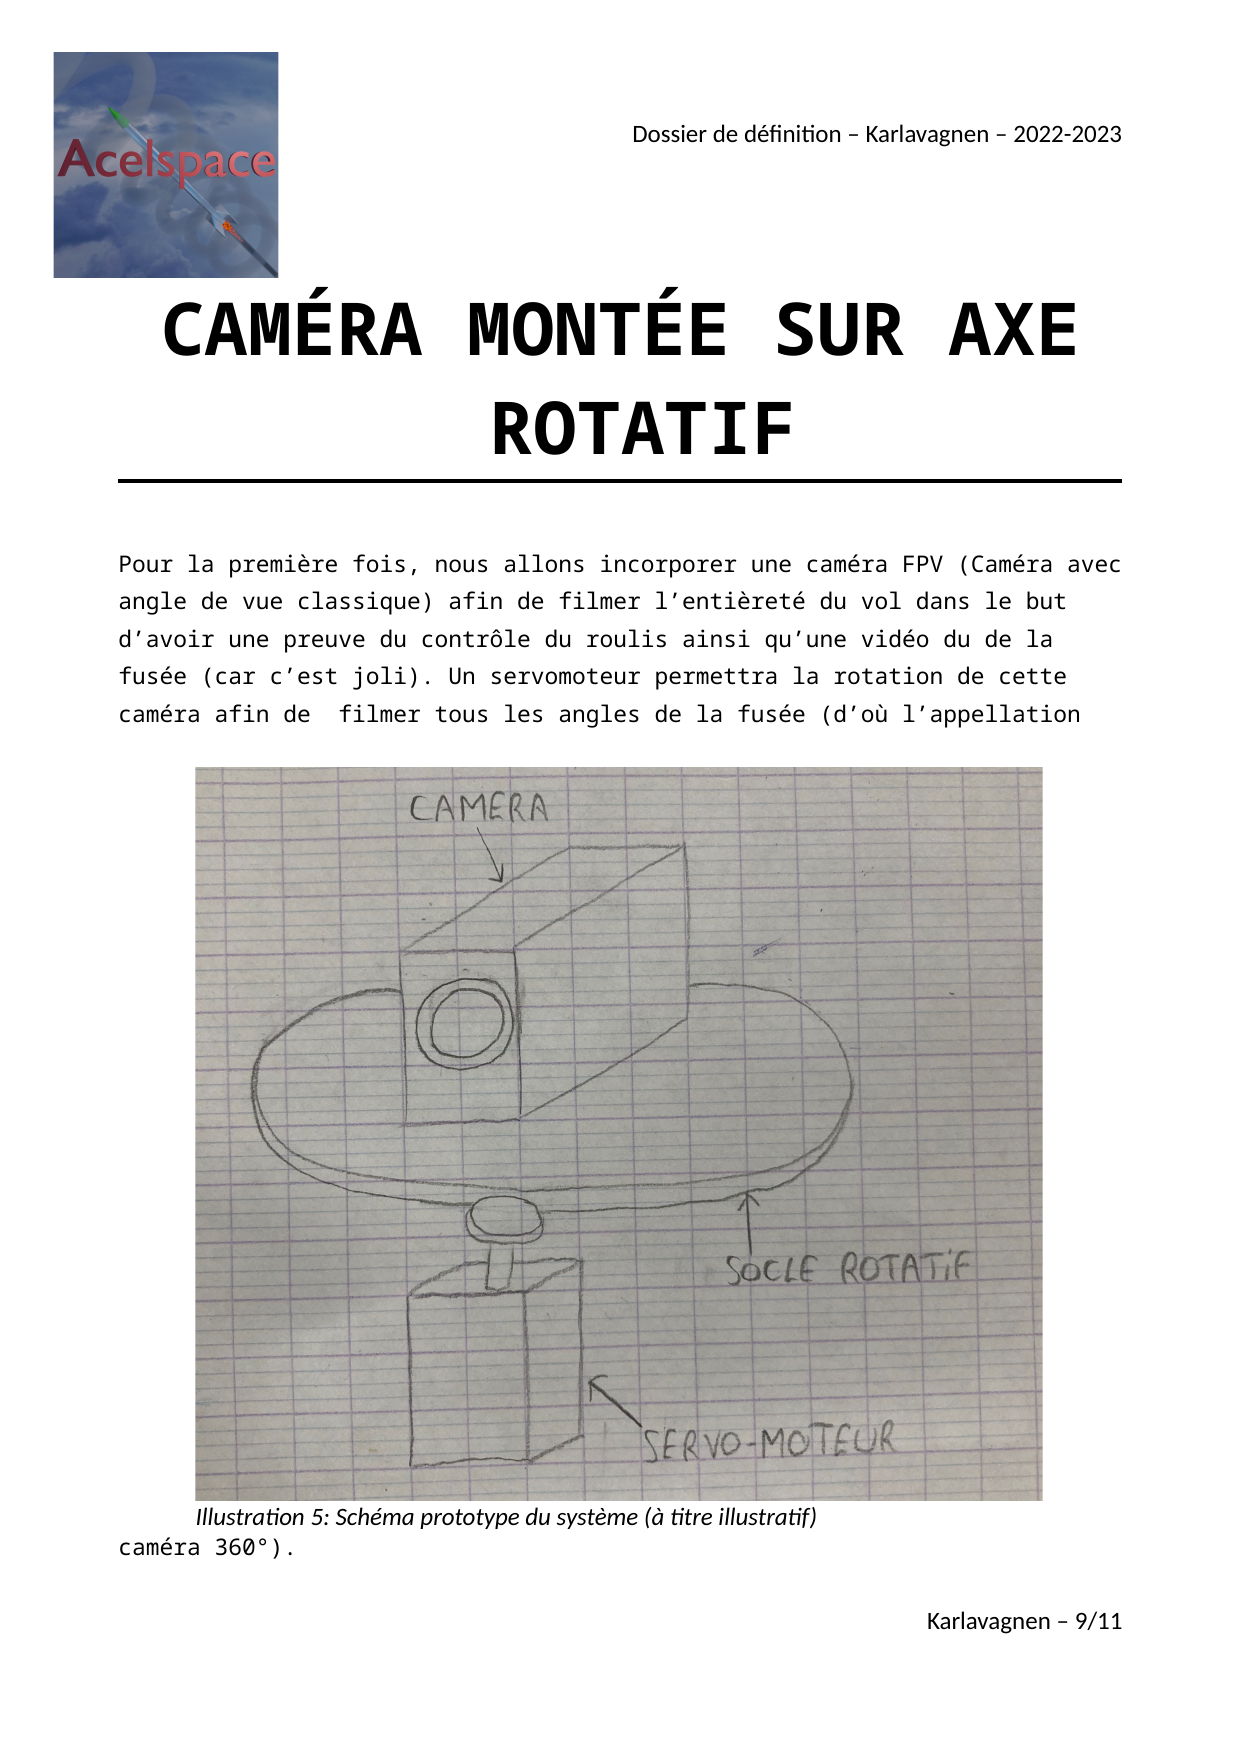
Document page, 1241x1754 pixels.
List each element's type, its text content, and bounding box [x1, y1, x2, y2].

picture [195, 1043, 1043, 1317]
text [195, 767, 1043, 1043]
text Pour la première fois, nous allons incorporer une caméra FPV (Caméra avec angle de vue classique) afin de filmer l’entièreté du vol dans le but d’avoir une preuve du contrôle du roulis ainsi qu’une vidéo du de la fusée (car c’est joli). Un servomoteur permettra la rotation de cette caméra afin de filmer tous les angles de la fusée (d’où l’appellation caméra 360°). [118, 548, 1122, 1562]
text Illustration 5: Schéma prototype du système (à titre illustratif) [195, 1317, 1043, 1531]
subtitle Caméra montée sur axe rotatif [118, 203, 1122, 479]
picture [53, 52, 279, 278]
